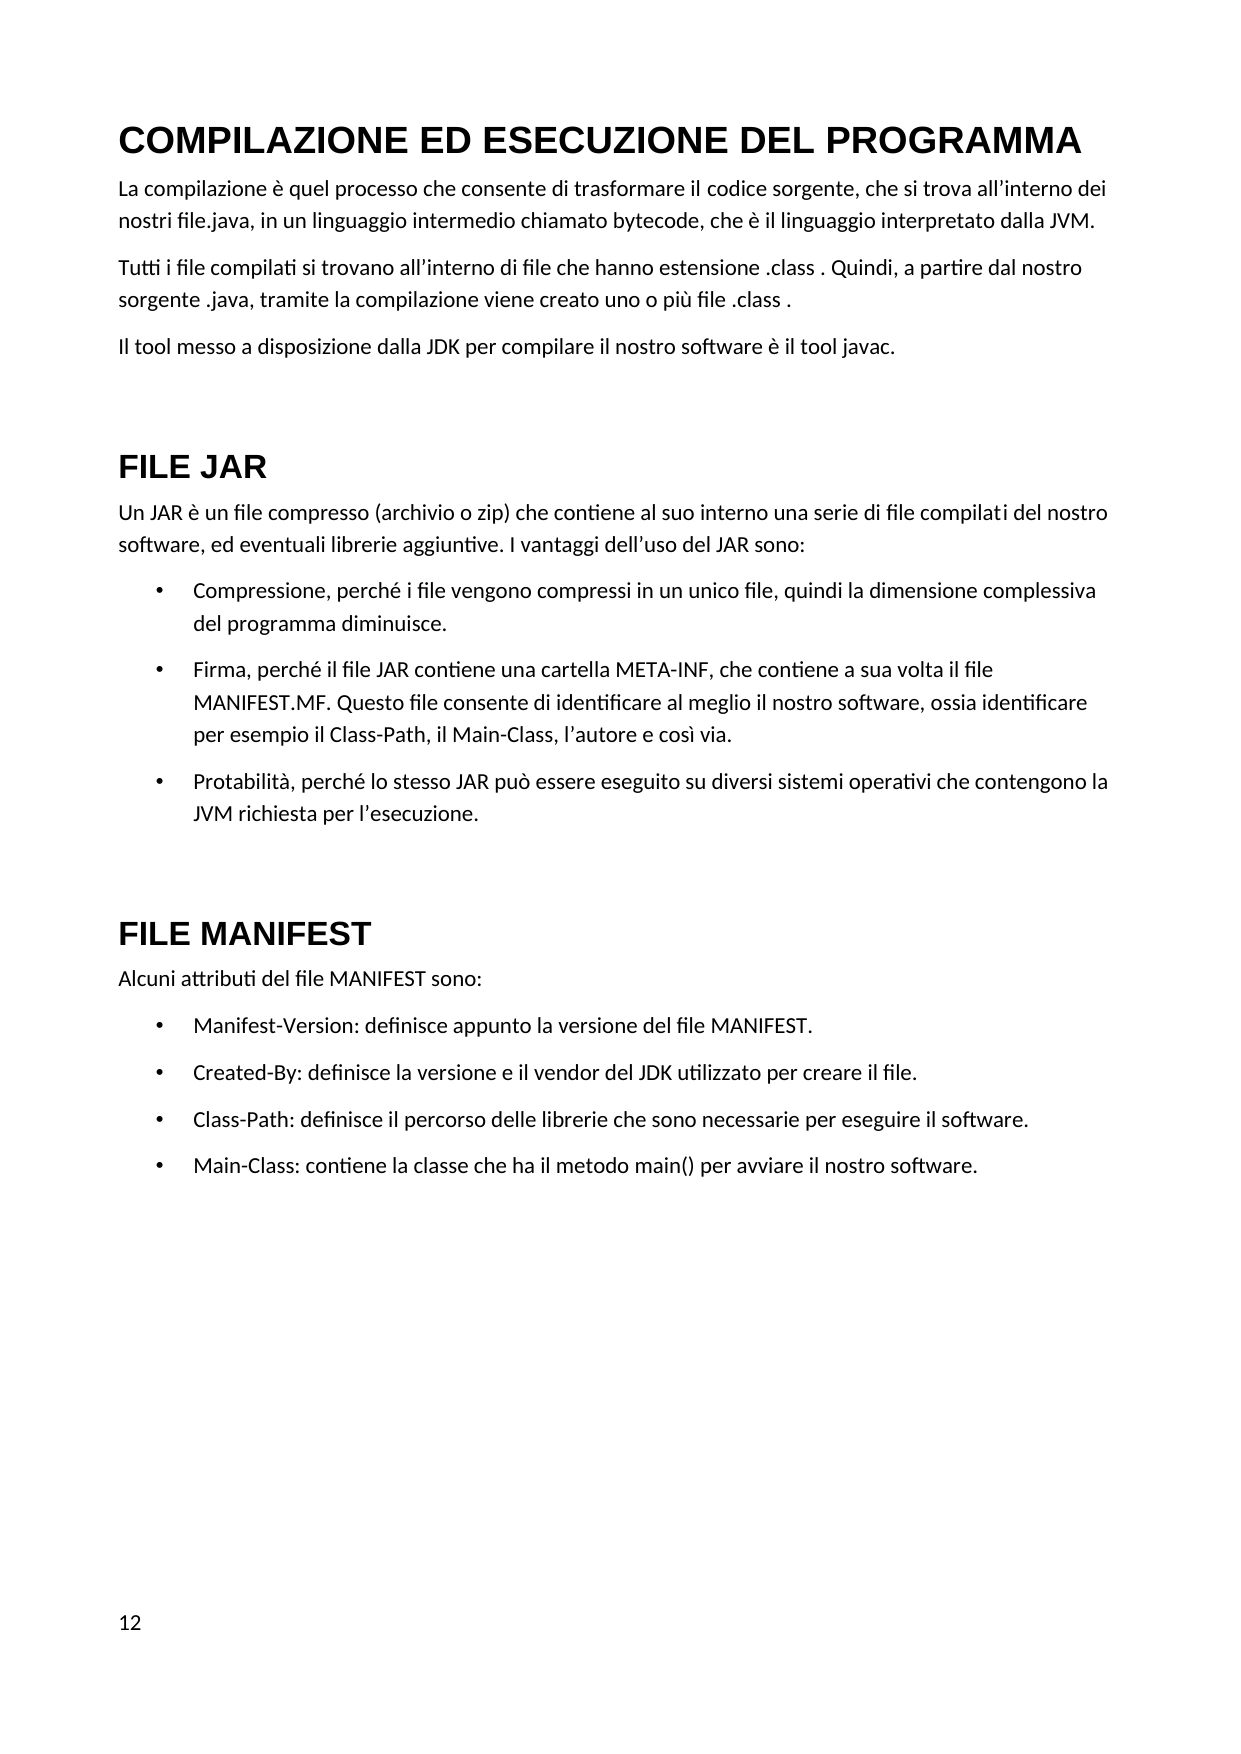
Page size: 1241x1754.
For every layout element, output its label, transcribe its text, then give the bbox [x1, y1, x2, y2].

text Un JAR è un file compresso (archivio o zip) che contiene al suo interno una serie di file compilati del nostro software, ed eventuali librerie aggiuntive. I vantaggi dell’uso del JAR sono: [118, 498, 1122, 558]
list Main-Class: contiene la classe che ha il metodo main() per avviare il nostro software. [156, 1152, 1122, 1179]
list Protabilità, perché lo stesso JAR può essere eseguito su diversi sistemi operativi che contengono la JVM richiesta per l’esecuzione. [156, 767, 1122, 827]
list Manifest-Version: definisce appunto la versione del file MANIFEST. [156, 1011, 1122, 1039]
text Alcuni attributi del file MANIFEST sono: [118, 964, 1122, 992]
list Created-By: definisce la versione e il vendor del JDK utilizzato per creare il file. [156, 1058, 1122, 1086]
text La compilazione è quel processo che consente di trasformare il codice sorgente, che si trova all’interno dei nostri file.java, in un linguaggio intermedio chiamato bytecode, che è il linguaggio interpretato dalla JVM. [118, 174, 1122, 234]
subtitle FILE JAR [118, 447, 1122, 485]
subtitle FILE MANIFEST [118, 913, 1122, 952]
text Tutti i file compilati si trovano all’interno di file che hanno estensione .class . Quindi, a partire dal nostro sorgente .java, tramite la compilazione viene creato uno o più file .class . [118, 253, 1122, 313]
list Class-Path: definisce il percorso delle librerie che sono necessarie per eseguire il software. [156, 1105, 1122, 1133]
list Compressione, perché i file vengono compressi in un unico file, quindi la dimensione complessiva del programma diminuisce. [156, 577, 1122, 637]
subtitle COMPILAZIONE ED ESECUZIONE DEL PROGRAMMA [118, 118, 1122, 162]
list Firma, perché il file JAR contiene una cartella META-INF, che contiene a sua volta il file MANIFEST.MF. Questo file consente di identificare al meglio il nostro software, ossia identificare per esempio il Class-Path, il Main-Class, l’autore e così via. [156, 656, 1122, 748]
text Il tool messo a disposizione dalla JDK per compilare il nostro software è il tool javac. [118, 332, 1122, 360]
